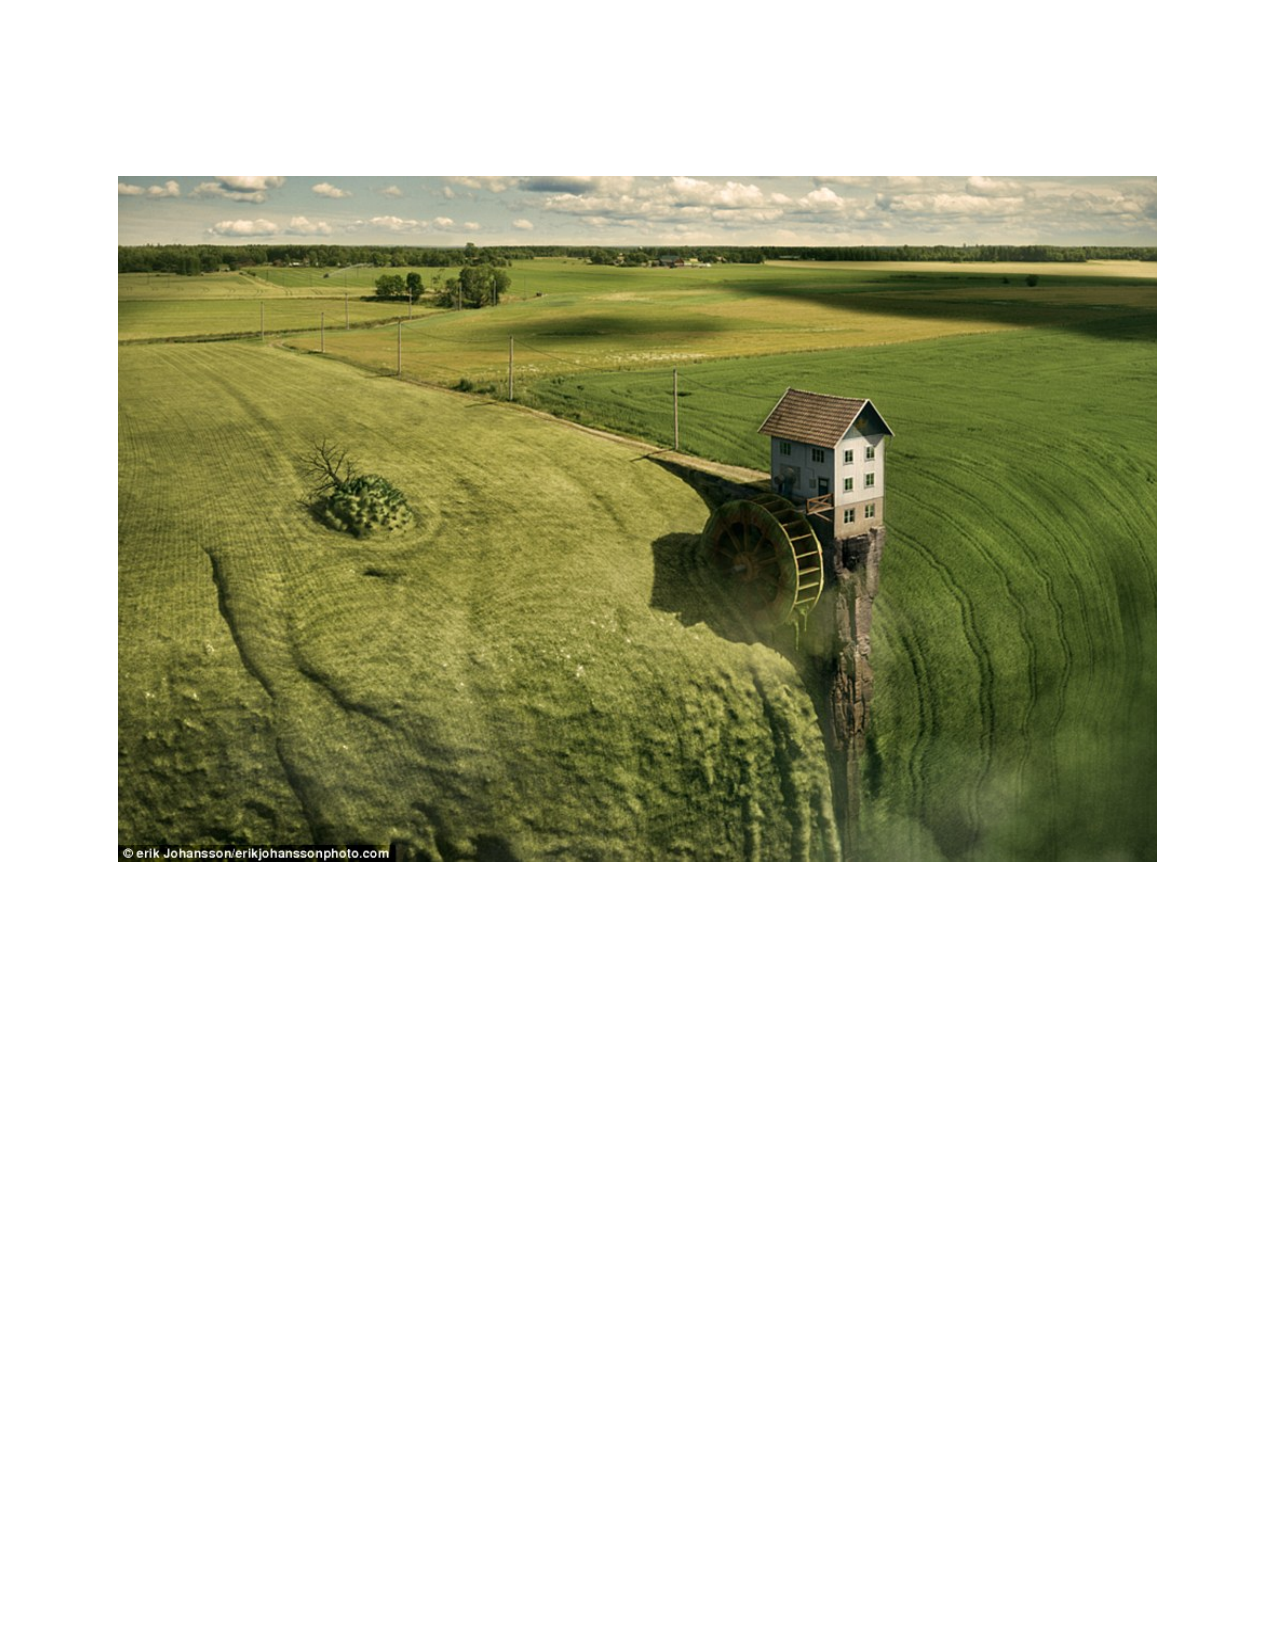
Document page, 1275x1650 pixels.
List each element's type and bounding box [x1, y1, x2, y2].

picture [118, 176, 1157, 862]
